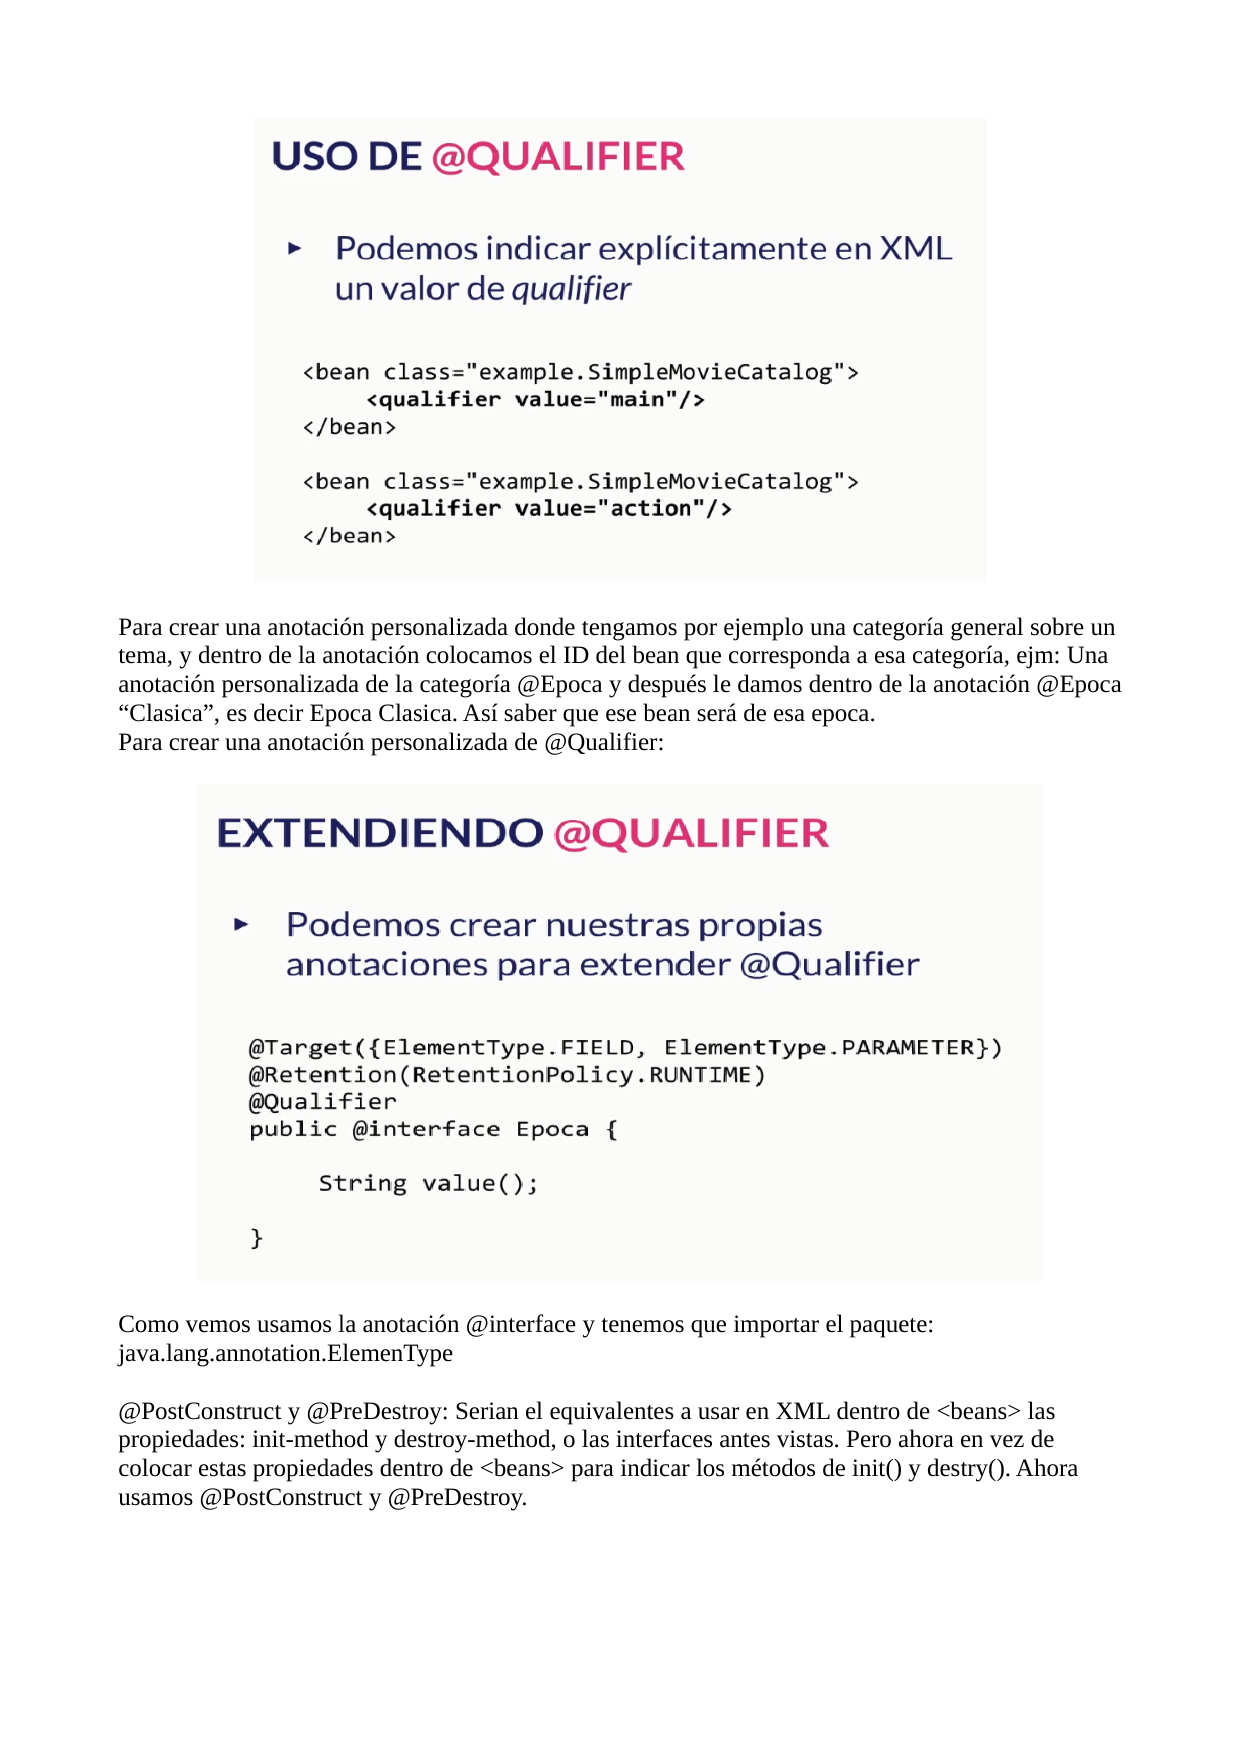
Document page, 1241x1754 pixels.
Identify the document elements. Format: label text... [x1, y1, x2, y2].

text Para crear una anotación personalizada donde tengamos por ejemplo una categoría general sobre un tema, y dentro de la anotación colocamos el ID del bean que corresponda a esa categoría, ejm: Una anotación personalizada de la categoría @Epoca y después le damos dentro de la anotación @Epoca [118, 612, 1122, 698]
text “Clasica”, es decir Epoca Clasica. Así saber que ese bean será de esa epoca. [118, 698, 1122, 727]
text Para crear una anotación personalizada de @Qualifier: [118, 727, 1122, 755]
text Como vemos usamos la anotación @interface y tenemos que importar el paquete: [118, 1309, 1122, 1338]
text @PostConstruct y @PreDestroy: Serian el equivalentes a usar en XML dentro de <beans> las propiedades: init-method y destroy-method, o las interfaces antes vistas. Pero ahora en vez de colocar estas propiedades dentro de <beans> para indicar los métodos de init() y destry(). Ahora usamos @PostConstruct y @PreDestroy. [118, 1396, 1122, 1511]
text java.lang.annotation.ElemenType [118, 1338, 1122, 1367]
